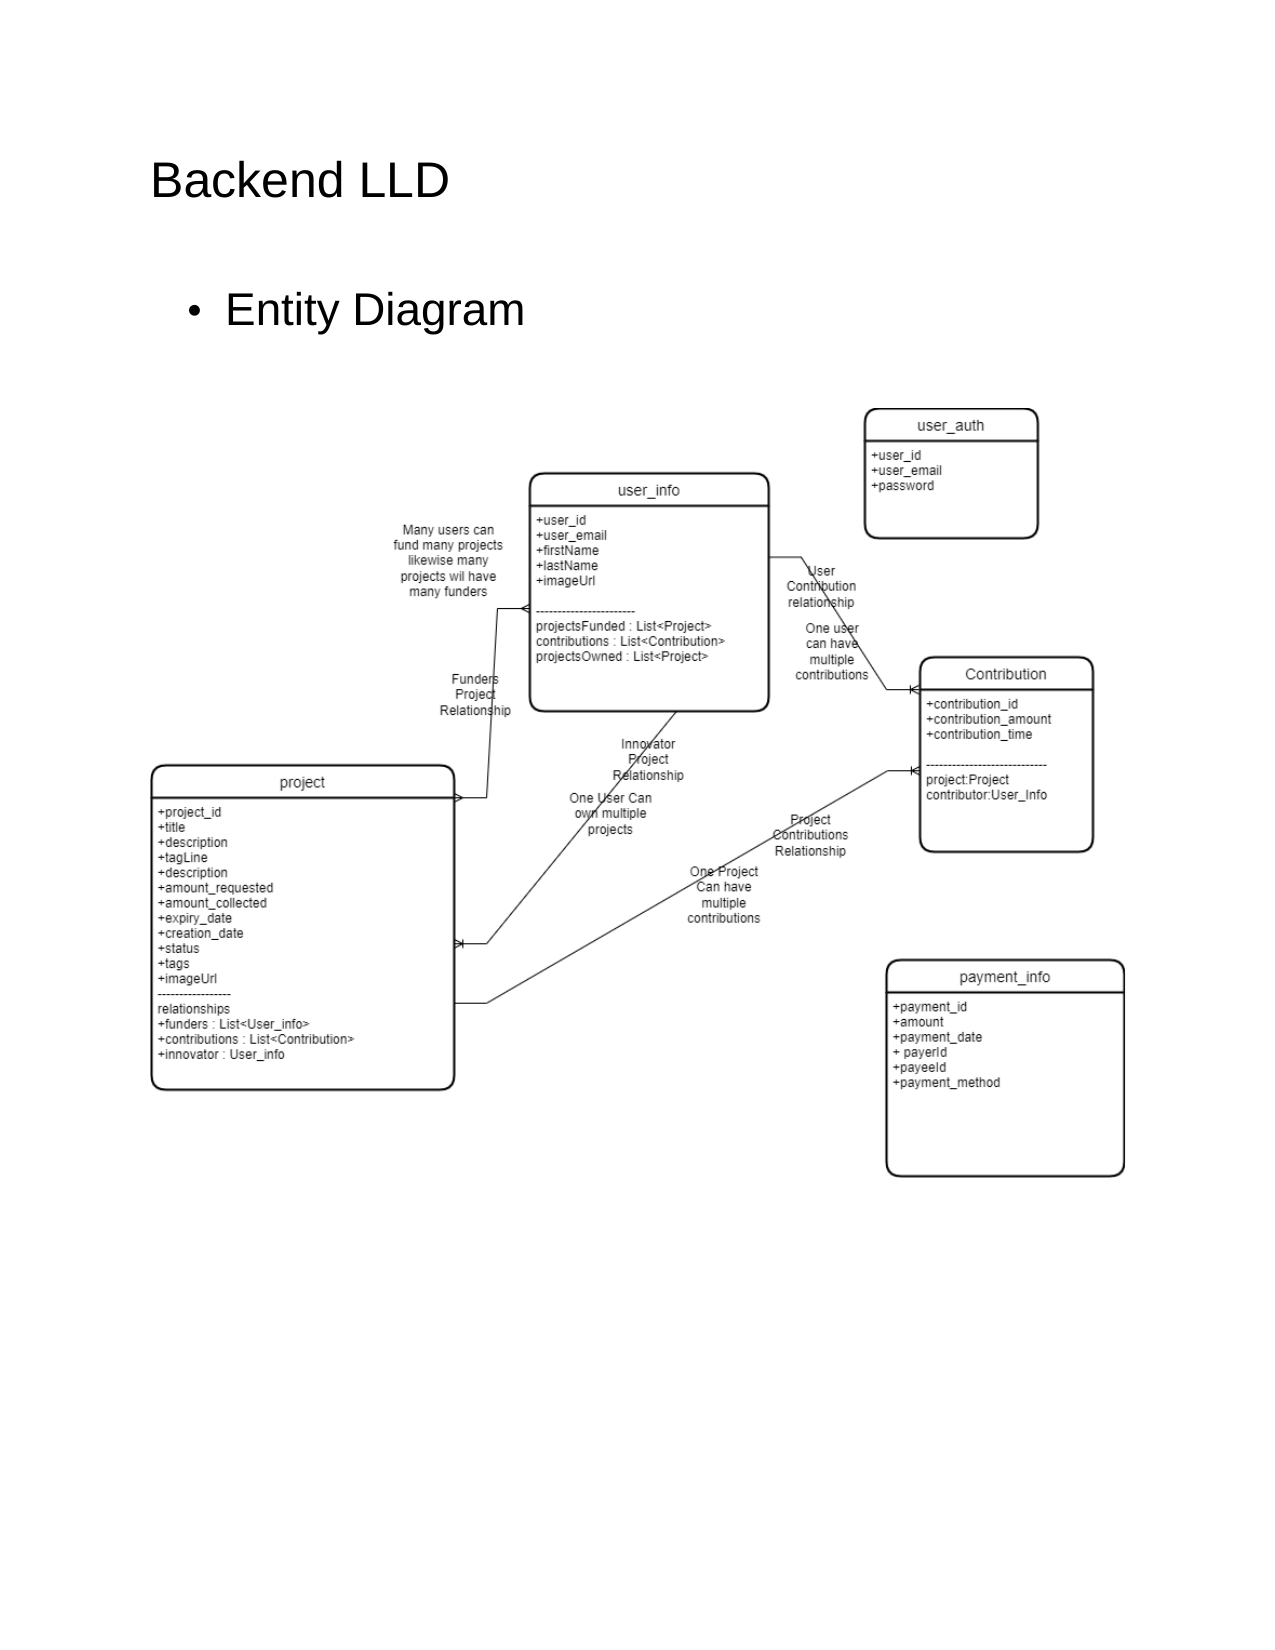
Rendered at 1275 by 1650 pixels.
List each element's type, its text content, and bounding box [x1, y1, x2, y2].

text Backend LLD [150, 150, 1125, 207]
list Entity Diagram [187, 282, 1125, 335]
picture [150, 408, 1125, 1179]
